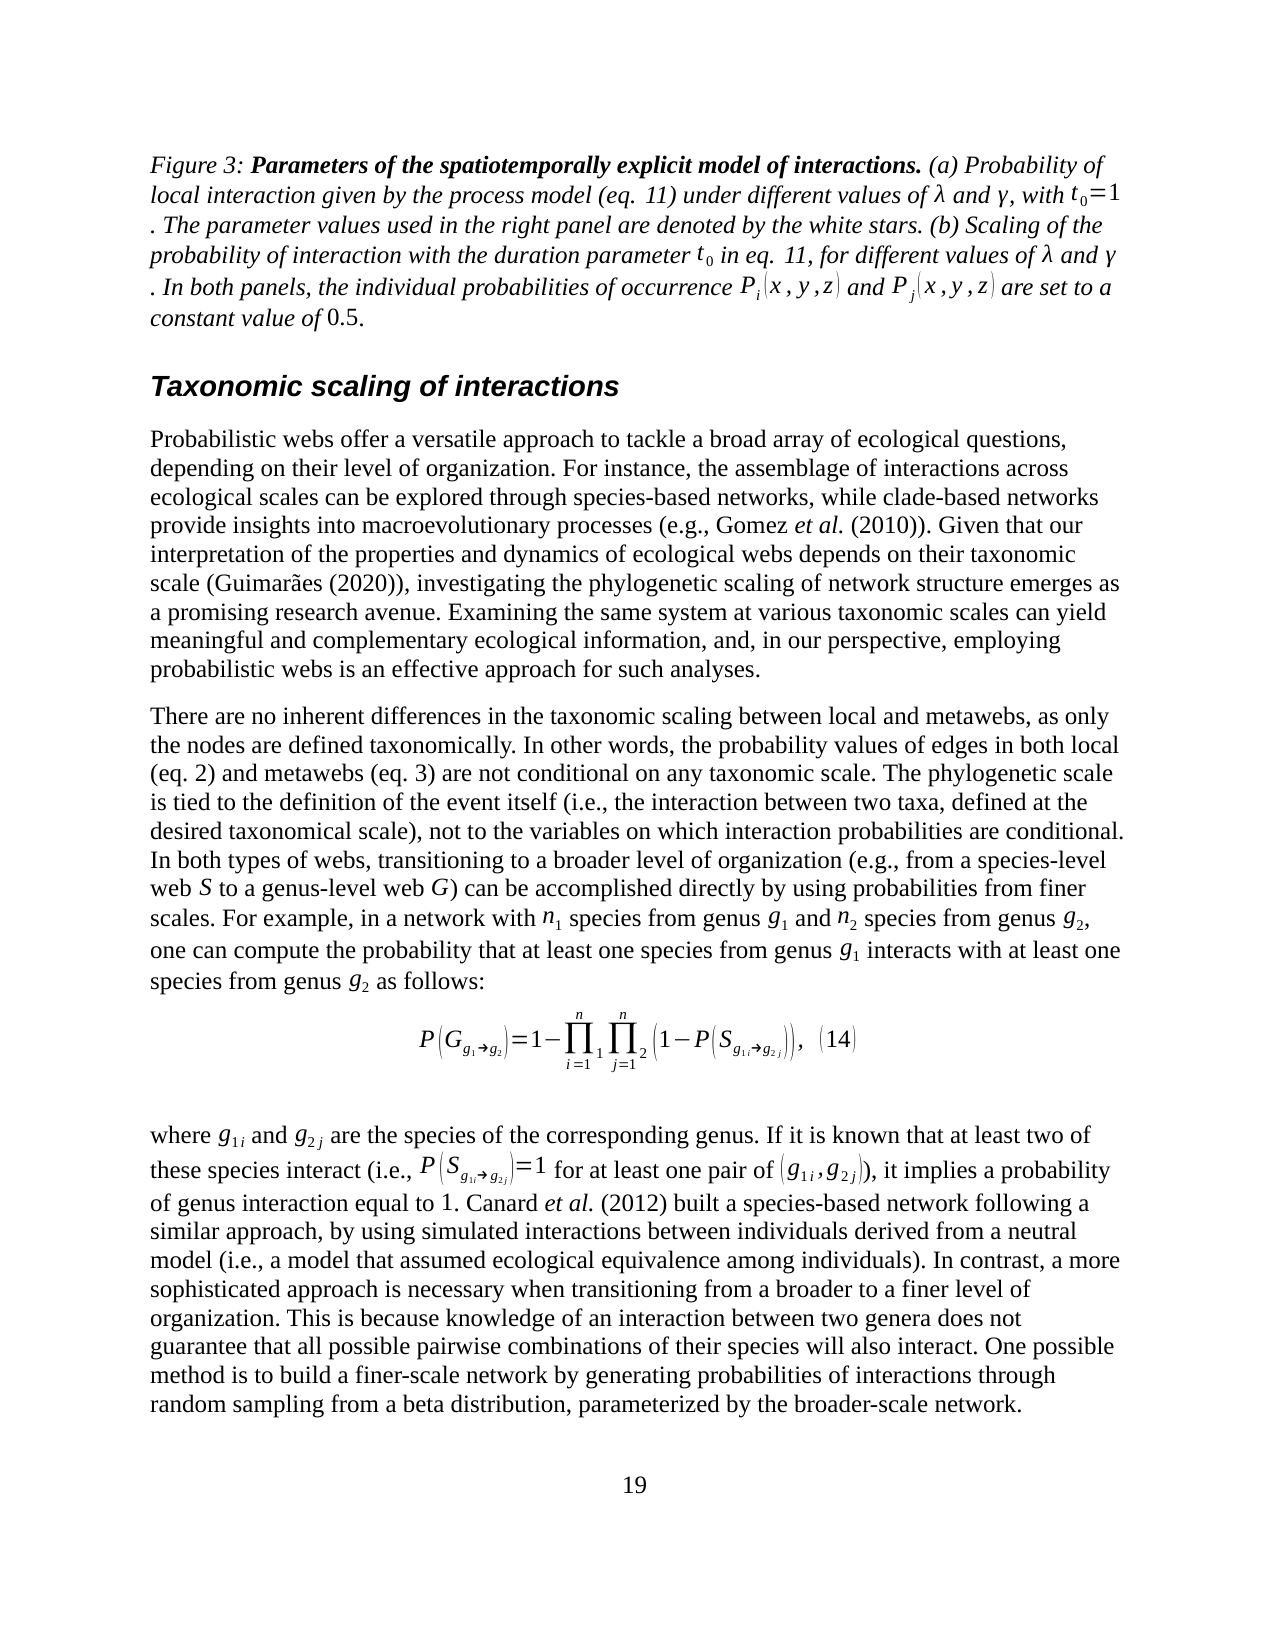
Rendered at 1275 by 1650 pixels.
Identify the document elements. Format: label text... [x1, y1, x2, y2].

subtitle Taxonomic scaling of interactions [150, 369, 1125, 403]
text Figure 3: Parameters of the spatiotemporally explicit model of interactions. (a) Probability of local interaction given by the process model (eq. 11) under different values of and , with . The parameter values used in the right panel are denoted by the white stars. (b) Scaling of the probability of interaction with the duration parameter in eq. 11, for different values of and . In both panels, the individual probabilities of occurrence and are set to a constant value of . [150, 150, 1125, 332]
text Probabilistic webs offer a versatile approach to tackle a broad array of ecological questions, depending on their level of organization. For instance, the assemblage of interactions across ecological scales can be explored through species-based networks, while clade-based networks provide insights into macroevolutionary processes (e.g., Gomez et al. (2010)). Given that our interpretation of the properties and dynamics of ecological webs depends on their taxonomic scale (Guimarães (2020)), investigating the phylogenetic scaling of network structure emerges as a promising research avenue. Examining the same system at various taxonomic scales can yield meaningful and complementary ecological information, and, in our perspective, employing probabilistic webs is an effective approach for such analyses. [150, 424, 1125, 683]
text There are no inherent differences in the taxonomic scaling between local and metawebs, as only the nodes are defined taxonomically. In other words, the probability values of edges in both local (eq. 2) and metawebs (eq. 3) are not conditional on any taxonomic scale. The phylogenetic scale is tied to the definition of the event itself (i.e., the interaction between two taxa, defined at the desired taxonomical scale), not to the variables on which interaction probabilities are conditional. In both types of webs, transitioning to a broader level of organization (e.g., from a species-level web to a genus-level web ) can be accomplished directly by using probabilities from finer scales. For example, in a network with species from genus and species from genus , one can compute the probability that at least one species from genus interacts with at least one species from genus as follows: [150, 701, 1125, 996]
text where and are the species of the corresponding genus. If it is known that at least two of these species interact (i.e., for at least one pair of ), it implies a probability of genus interaction equal to . Canard et al. (2012) built a species-based network following a similar approach, by using simulated interactions between individuals derived from a neutral model (i.e., a model that assumed ecological equivalence among individuals). In contrast, a more sophisticated approach is necessary when transitioning from a broader to a finer level of organization. This is because knowledge of an interaction between two genera does not guarantee that all possible pairwise combinations of their species will also interact. One possible method is to build a finer-scale network by generating probabilities of interactions through random sampling from a beta distribution, parameterized by the broader-scale network. [150, 1119, 1125, 1418]
